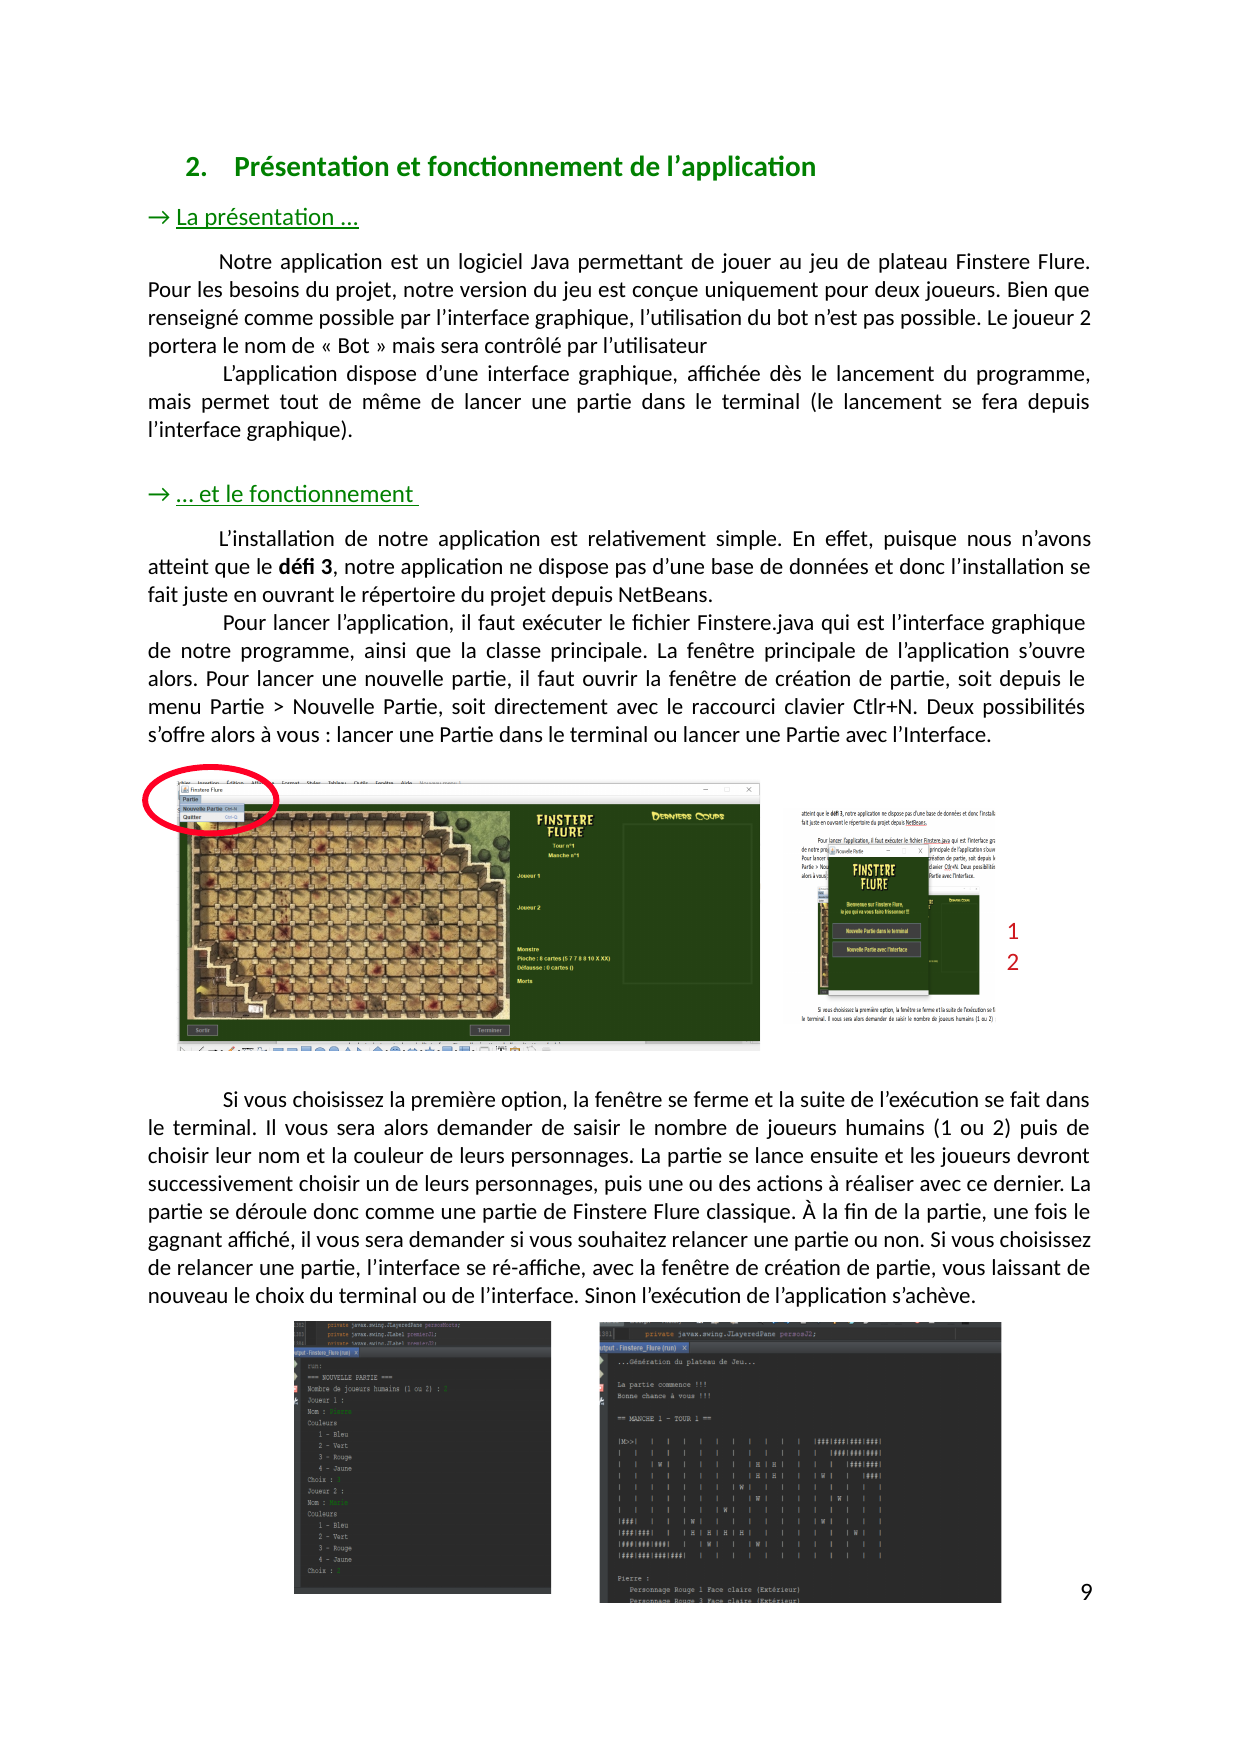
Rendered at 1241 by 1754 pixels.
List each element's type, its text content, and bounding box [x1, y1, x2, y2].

picture [176, 779, 760, 1051]
text L’application dispose d’une interface graphique, affichée dès le lancement du programme, mais permet tout de même de lancer une partie dans le terminal (le lancement se fera depuis l’interface graphique). [148, 359, 1093, 443]
text L’installation de notre application est relativement simple. En effet, puisque nous n’avons atteint que le défi 3, notre application ne dispose pas d’une base de données et donc l’installation se fait juste en ouvrant le répertoire du projet depuis NetBeans. [148, 524, 1093, 608]
picture [294, 1321, 337, 1594]
text → La présentation ... [148, 201, 1093, 232]
text → … et le fonctionnement [148, 478, 1093, 509]
picture [176, 779, 273, 830]
text Notre application est un logiciel Java permettant de jouer au jeu de plateau Finstere Flure. Pour les besoins du projet, notre version du jeu est conçue uniquement pour deux joueurs. Bien que renseigné comme possible par l’interface graphique, l’utilisation du bot n’est pas possible. Le joueur 2 portera le nom de « Bot » mais sera contrôlé par l’utilisateur [148, 247, 1093, 359]
picture [782, 808, 960, 1024]
list Présentation et fonctionnement de l’application [185, 148, 1093, 183]
picture [599, 1322, 714, 1603]
text Si vous choisissez la première option, la fenêtre se ferme et la suite de l’exécution se fait dans le terminal. Il vous sera alors demander de saisir le nombre de joueurs humains (1 ou 2) puis de choisir leur nom et la couleur de leurs personnages. La partie se lance ensuite et les joueurs devront successivement choisir un de leurs personnages, puis une ou des actions à réaliser avec ce dernier. La partie se déroule donc comme une partie de Finstere Flure classique. À la fin de la partie, une fois le gagnant affiché, il vous sera demander si vous souhaitez relancer une partie ou non. Si vous choisissez de relancer une partie, l’interface se ré-affiche, avec la fenêtre de création de partie, vous laissant de nouveau le choix du terminal ou de l’interface. Sinon l’exécution de l’application s’achève. [148, 1085, 1093, 1309]
text Pour lancer l’application, il faut exécuter le fichier Finstere.java qui est l’interface graphique de notre programme, ainsi que la classe principale. La fenêtre principale de l’application s’ouvre alors. Pour lancer une nouvelle partie, il faut ouvrir la fenêtre de création de partie, soit depuis le menu Partie > Nouvelle Partie, soit directement avec le raccourci clavier Ctlr+N. Deux possibilités s’offre alors à vous : lancer une Partie dans le terminal ou lancer une Partie avec l’Interface. [148, 608, 1087, 748]
